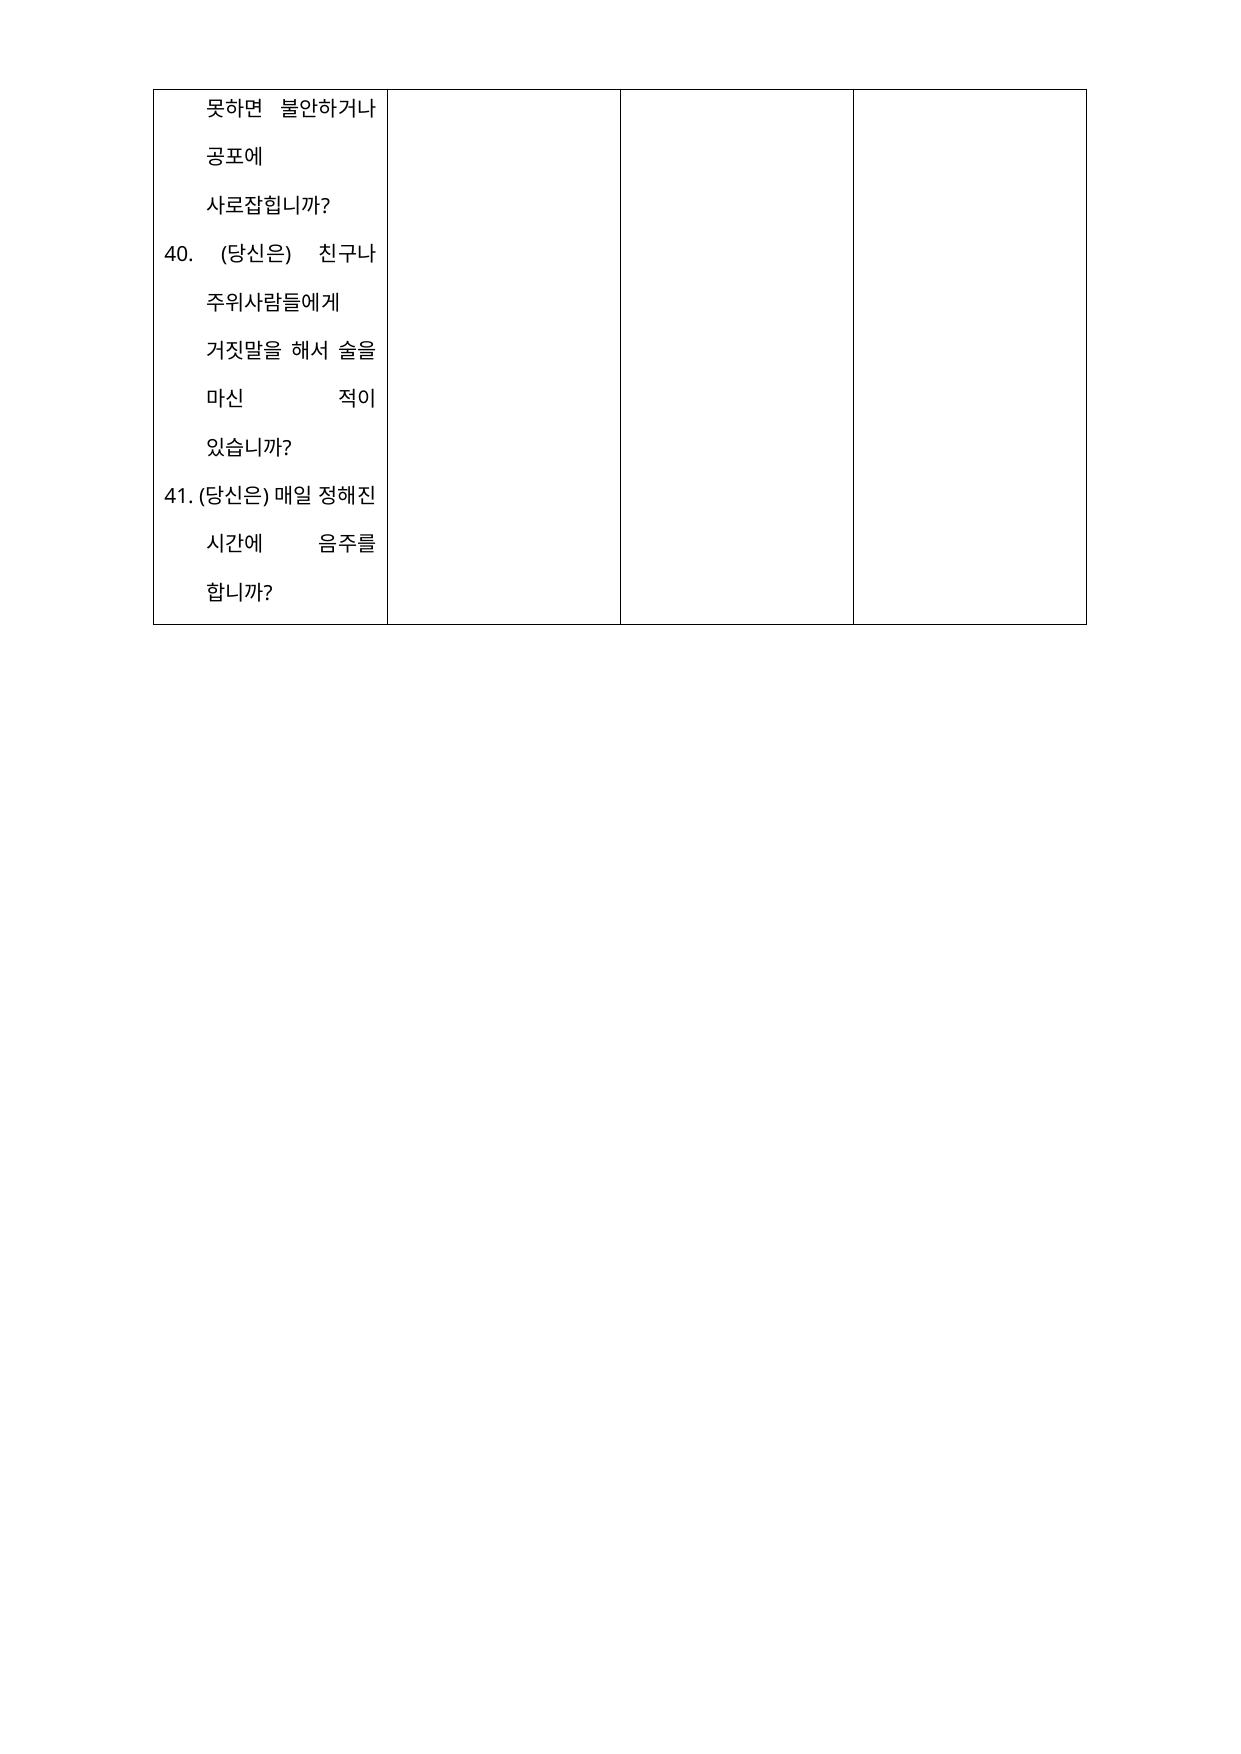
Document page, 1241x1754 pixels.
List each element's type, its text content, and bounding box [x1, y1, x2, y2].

table_cell [854, 90, 1086, 623]
table_cell 못하면 불안하거나 공포에 사로잡힙니까? 40. (당신은) 친구나 주위사람들에게 거짓말을 해서 술을 마신 적이 있습니까? 41. (당신은) 매일 정해진 시간에 음주를 합니까? [154, 90, 387, 623]
table_cell [621, 90, 853, 623]
table_cell [388, 90, 620, 623]
